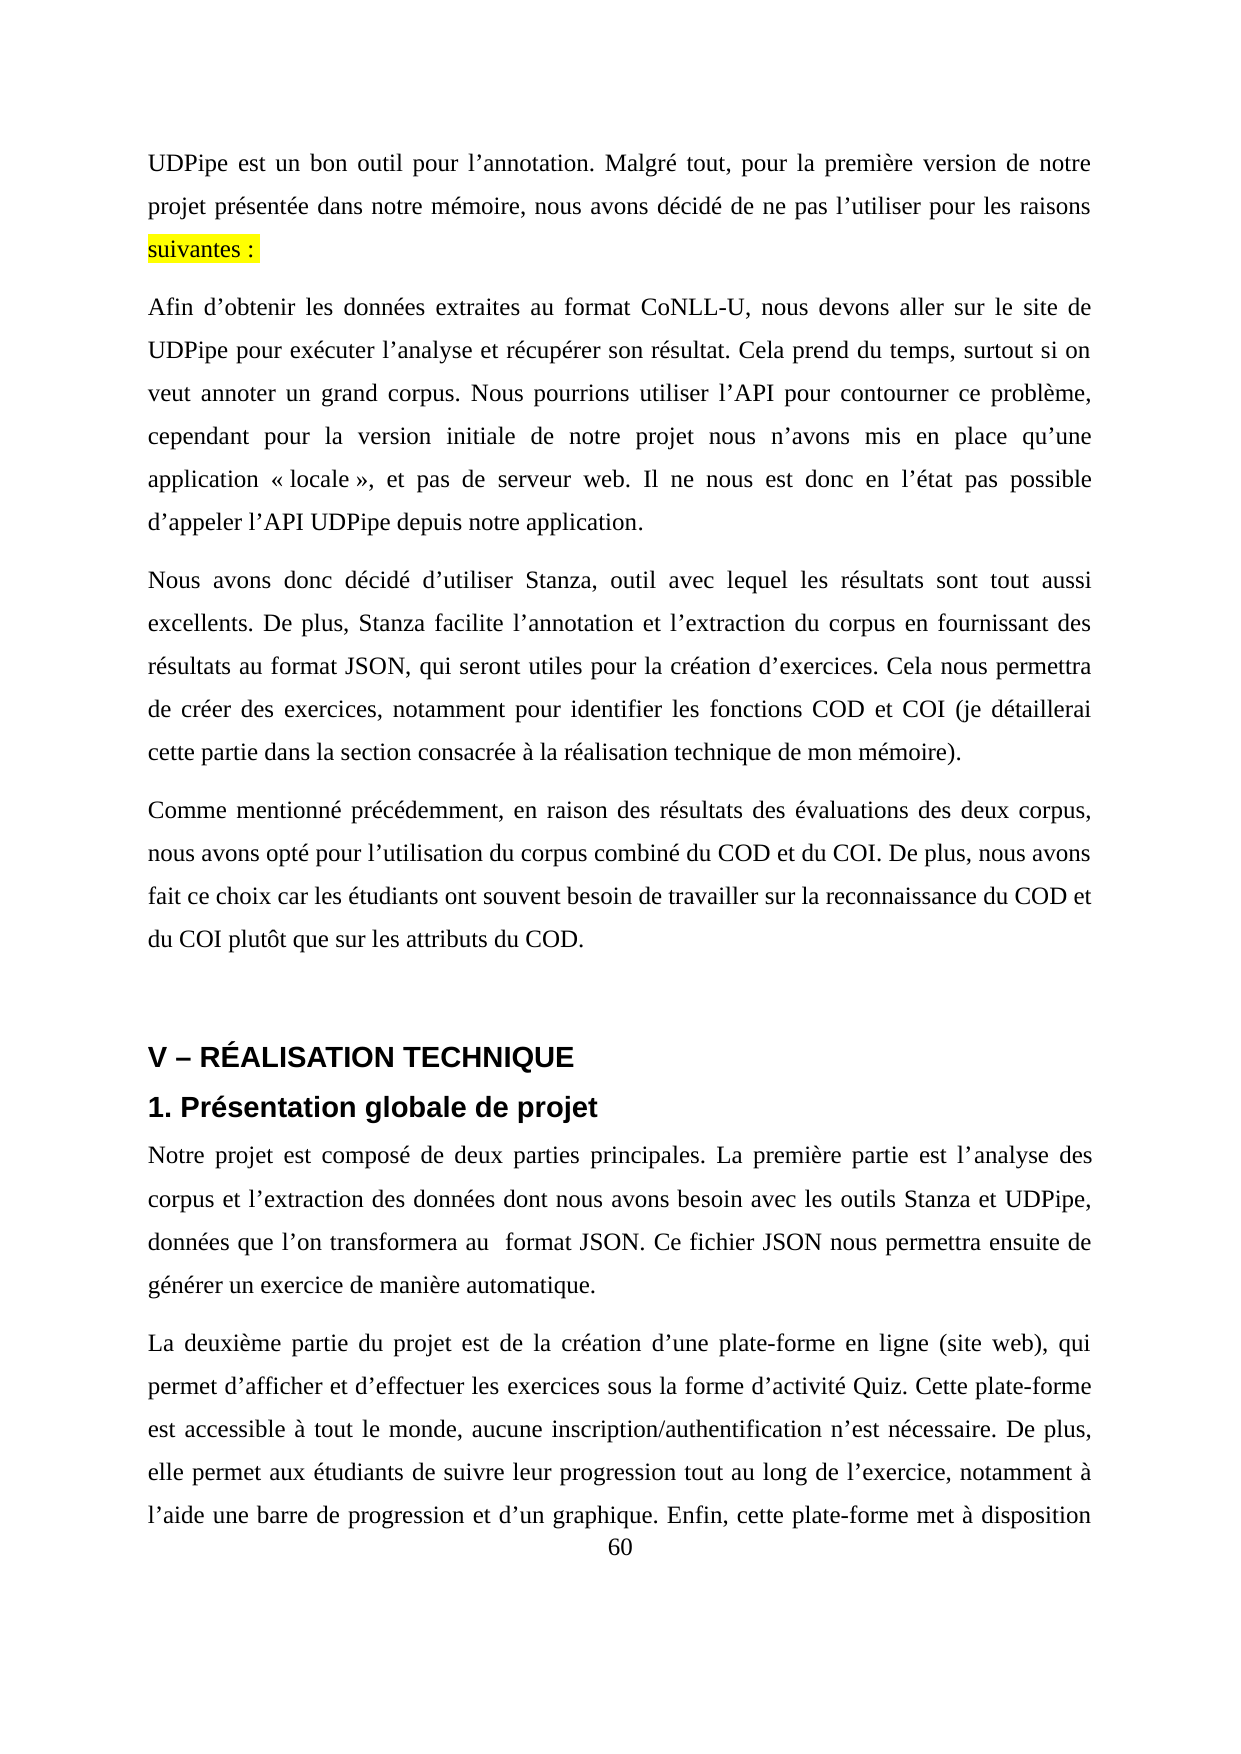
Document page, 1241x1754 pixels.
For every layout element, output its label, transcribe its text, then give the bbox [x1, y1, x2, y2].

text Nous avons donc décidé d’utiliser Stanza, outil avec lequel les résultats sont tout aussi excellents. De plus, Stanza facilite l’annotation et l’extraction du corpus en fournissant des résultats au format JSON, qui seront utiles pour la création d’exercices. Cela nous permettra de créer des exercices, notamment pour identifier les fonctions COD et COI (je détaillerai cette partie dans la section consacrée à la réalisation technique de mon mémoire). [148, 565, 1092, 766]
subtitle V – RÉALISATION TECHNIQUE [148, 1040, 1092, 1073]
subtitle 1. Présentation globale de projet [148, 1090, 1092, 1124]
text Afin d’obtenir les données extraites au format CoNLL-U, nous devons aller sur le site de UDPipe pour exécuter l’analyse et récupérer son résultat. Cela prend du temps, surtout si on veut annoter un grand corpus. Nous pourrions utiliser l’API pour contourner ce problème, cependant pour la version initiale de notre projet nous n’avons mis en place qu’une application « locale », et pas de serveur web. Il ne nous est donc en l’état pas possible d’appeler l’API UDPipe depuis notre application. [148, 292, 1092, 536]
text La deuxième partie du projet est de la création d’une plate-forme en ligne (site web), qui permet d’afficher et d’effectuer les exercices sous la forme d’activité Quiz. Cette plate-forme est accessible à tout le monde, aucune inscription/authentification n’est nécessaire. De plus, elle permet aux étudiants de suivre leur progression tout au long de l’exercice, notamment à l’aide une barre de progression et d’un graphique. Enfin, cette plate-forme met à disposition [148, 1328, 1092, 1529]
text Comme mentionné précédemment, en raison des résultats des évaluations des deux corpus, nous avons opté pour l’utilisation du corpus combiné du COD et du COI. De plus, nous avons fait ce choix car les étudiants ont souvent besoin de travailler sur la reconnaissance du COD et du COI plutôt que sur les attributs du COD. [148, 795, 1092, 953]
text UDPipe est un bon outil pour l’annotation. Malgré tout, pour la première version de notre projet présentée dans notre mémoire, nous avons décidé de ne pas l’utiliser pour les raisons suivantes : [148, 148, 1092, 263]
text Notre projet est composé de deux parties principales. La première partie est l’analyse des corpus et l’extraction des données dont nous avons besoin avec les outils Stanza et UDPipe, données que l’on transformera au format JSON. Ce fichier JSON nous permettra ensuite de générer un exercice de manière automatique. [148, 1141, 1092, 1299]
